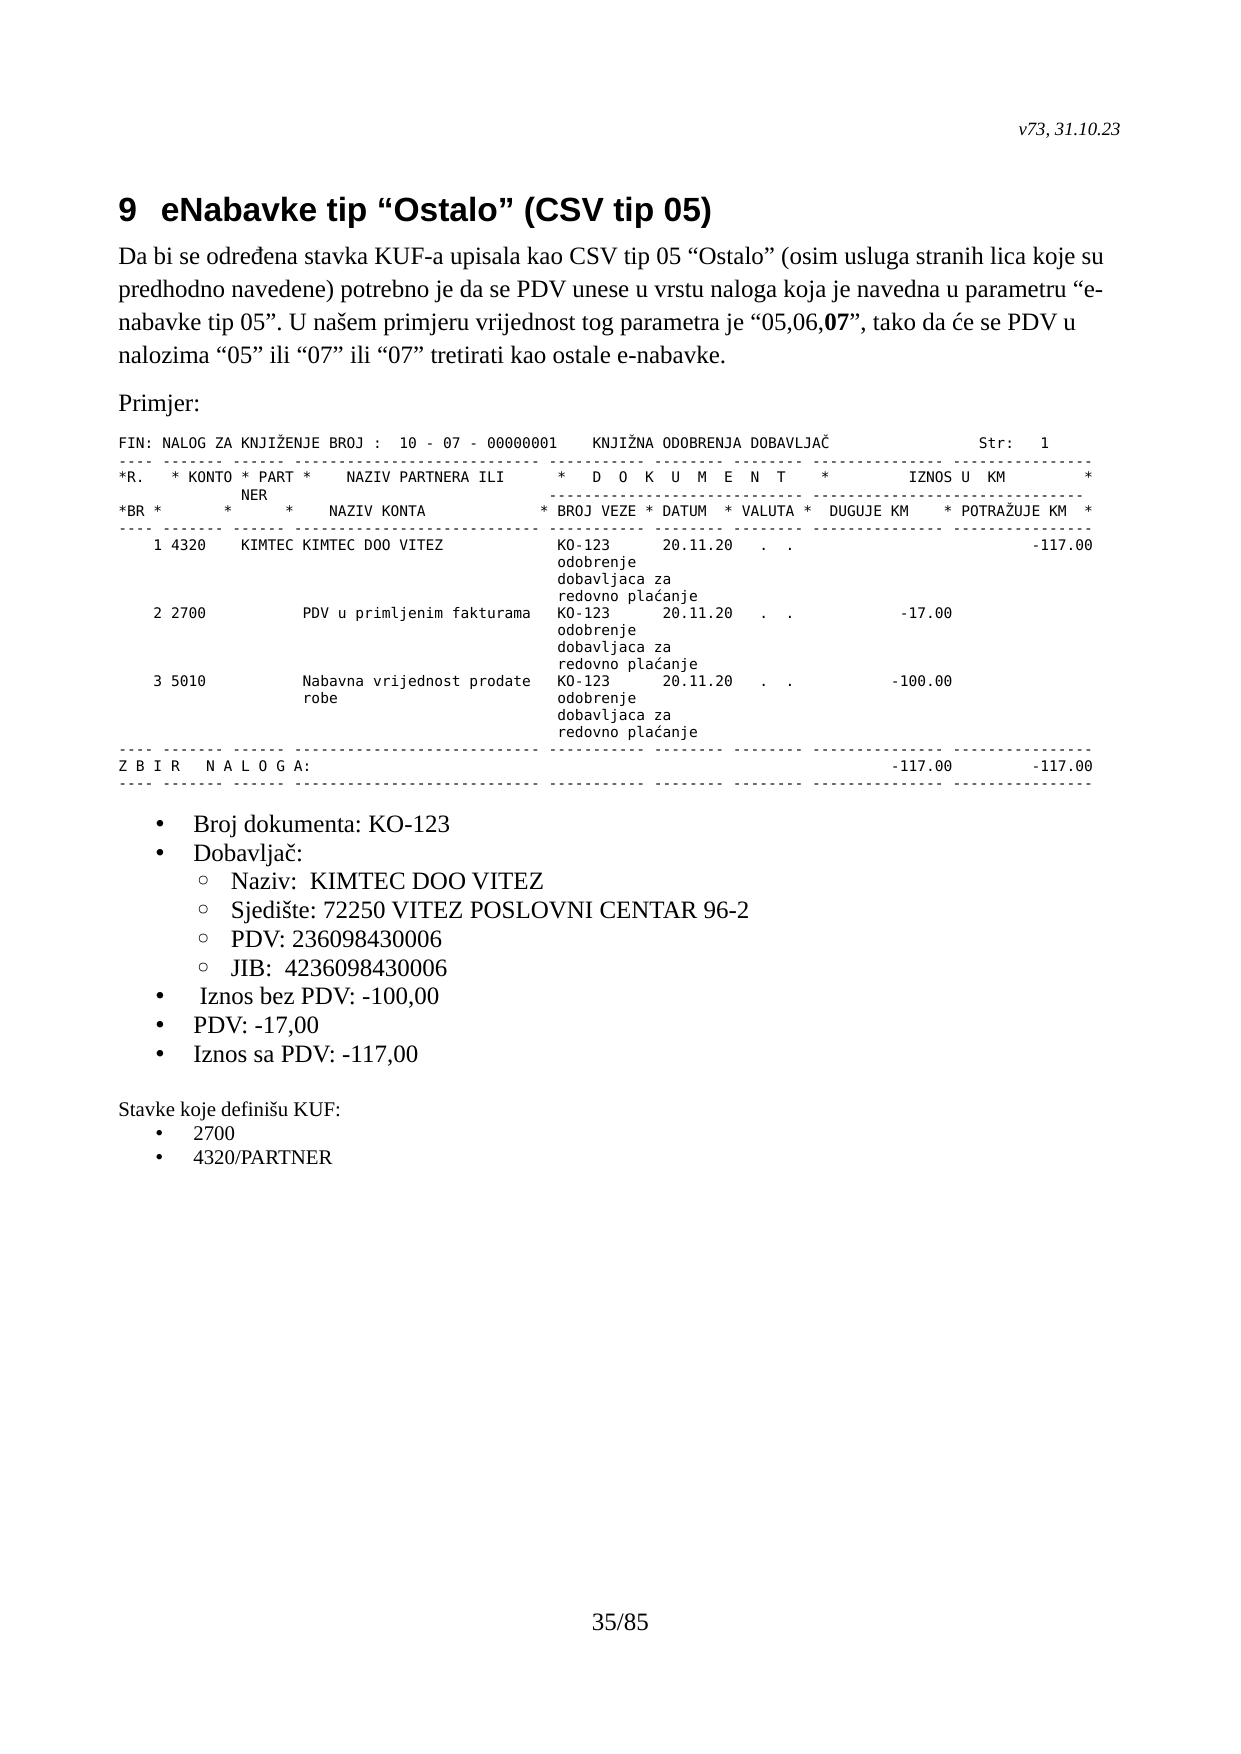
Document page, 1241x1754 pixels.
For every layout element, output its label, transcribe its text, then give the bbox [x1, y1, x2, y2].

text Da bi se određena stavka KUF-a upisala kao CSV tip 05 “Ostalo” (osim usluga stranih lica koje su predhodno navedene) potrebno je da se PDV unese u vrstu naloga koja je navedna u parametru “e-nabavke tip 05”. U našem primjeru vrijednost tog parametra je “05,06,07”, tako da će se PDV u nalozima “05” ili “07” ili “07” tretirati kao ostale e-nabavke. [118, 241, 1122, 369]
text 3 5010 Nabavna vrijednost prodate KO-123 20.11.20 . . -100.00 [118, 673, 1122, 690]
list PDV: 236098430006 [193, 924, 1122, 953]
list JIB: 4236098430006 [193, 953, 1122, 981]
text ---- ------- ------ ---------------------------- ----------- -------- -------- --------------- ---------------- [118, 775, 1122, 792]
text *BR * * * NAZIV KONTA * BROJ VEZE * DATUM * VALUTA * DUGUJE KM * POTRAŽUJE KM * [118, 503, 1122, 520]
list Iznos sa PDV: -117,00 [156, 1039, 1122, 1068]
text *R. * KONTO * PART * NAZIV PARTNERA ILI * D O K U M E N T * IZNOS U KM * [118, 469, 1122, 486]
text Z B I R N A L O G A: -117.00 -117.00 [118, 758, 1122, 775]
list 4320/PARTNER [156, 1144, 1122, 1169]
text ---- ------- ------ ---------------------------- ----------- -------- -------- --------------- ---------------- [118, 520, 1122, 537]
subtitle eNabavke tip “Ostalo” (CSV tip 05) [118, 190, 1122, 229]
text Primjer: [118, 388, 1122, 417]
text odobrenje [118, 554, 1122, 571]
text FIN: NALOG ZA KNJIŽENJE BROJ : 10 - 07 - 00000001 KNJIŽNA ODOBRENJA DOBAVLJAČ Str: 1 [118, 435, 1122, 452]
list Dobavljač: [156, 838, 1122, 866]
list Iznos bez PDV: -100,00 [156, 981, 1122, 1010]
text redovno plaćanje [118, 588, 1122, 605]
text ---- ------- ------ ---------------------------- ----------- -------- -------- --------------- ---------------- [118, 741, 1122, 758]
text odobrenje [118, 622, 1122, 639]
text dobavljaca za [118, 571, 1122, 588]
text redovno plaćanje [118, 724, 1122, 741]
text NER ----------------------------- ------------------------------- [118, 486, 1122, 503]
text redovno plaćanje [118, 656, 1122, 673]
list Sjedište: 72250 VITEZ POSLOVNI CENTAR 96-2 [193, 895, 1122, 924]
text Stavke koje definišu KUF: [118, 1096, 1122, 1121]
text 2 2700 PDV u primljenim fakturama KO-123 20.11.20 . . -17.00 [118, 605, 1122, 622]
text 1 4320 KIMTEC KIMTEC DOO VITEZ KO-123 20.11.20 . . -117.00 [118, 537, 1122, 554]
text robe odobrenje [118, 690, 1122, 707]
text dobavljaca za [118, 707, 1122, 724]
list 2700 [156, 1121, 1122, 1144]
list Naziv: KIMTEC DOO VITEZ [193, 866, 1122, 895]
list Broj dokumenta: KO-123 [156, 809, 1122, 838]
list PDV: -17,00 [156, 1010, 1122, 1039]
text dobavljaca za [118, 639, 1122, 656]
text ---- ------- ------ ---------------------------- ----------- -------- -------- --------------- ---------------- [118, 452, 1122, 469]
